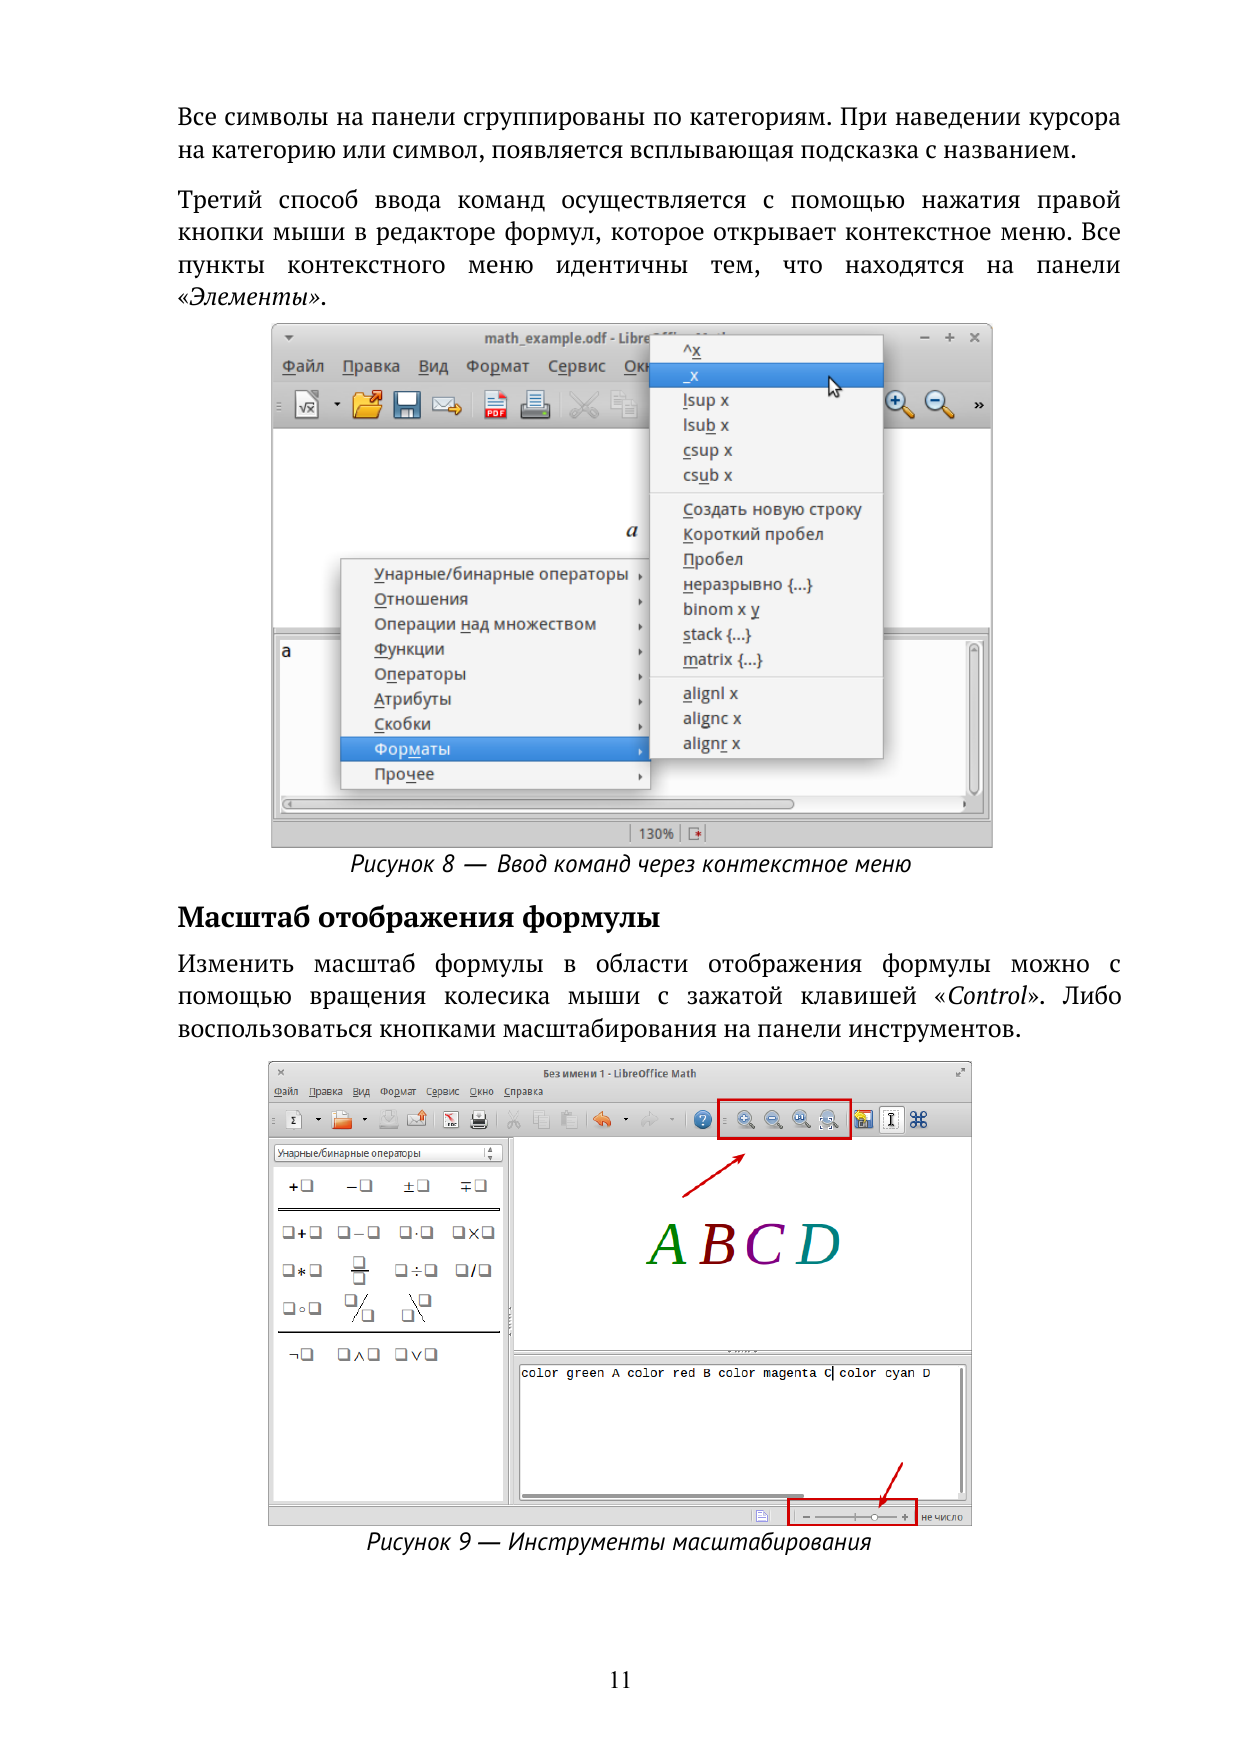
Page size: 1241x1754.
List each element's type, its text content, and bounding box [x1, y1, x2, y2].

subtitle Масштаб отображения формулы [177, 330, 1122, 935]
text Все символы на панели сгруппированы по категориям. При наведении курсора на категорию или символ, появляется всплывающая подсказка с названием. [177, 100, 1122, 165]
text Изменить масштаб формулы в области отображения формулы можно с помощью вращения колесика мыши с зажатой клавишей «Control». Либо воспользоваться кнопками масштабирования на панели инструментов. [177, 947, 1122, 1044]
text Рисунок 9 ― Инструменты масштабирования [148, 1062, 1093, 1558]
picture [268, 1061, 972, 1526]
text Третий способ ввода команд осуществляется с помощью нажатия правой кнопки мыши в редакторе формул, которое открывает контекстное меню. Все пункты контекстного меню идентичны тем, что находятся на панели «Элементы». [177, 183, 1122, 312]
text Рисунок 8 ― Ввод команд через контекстное меню [231, 323, 1033, 880]
picture [271, 323, 993, 848]
